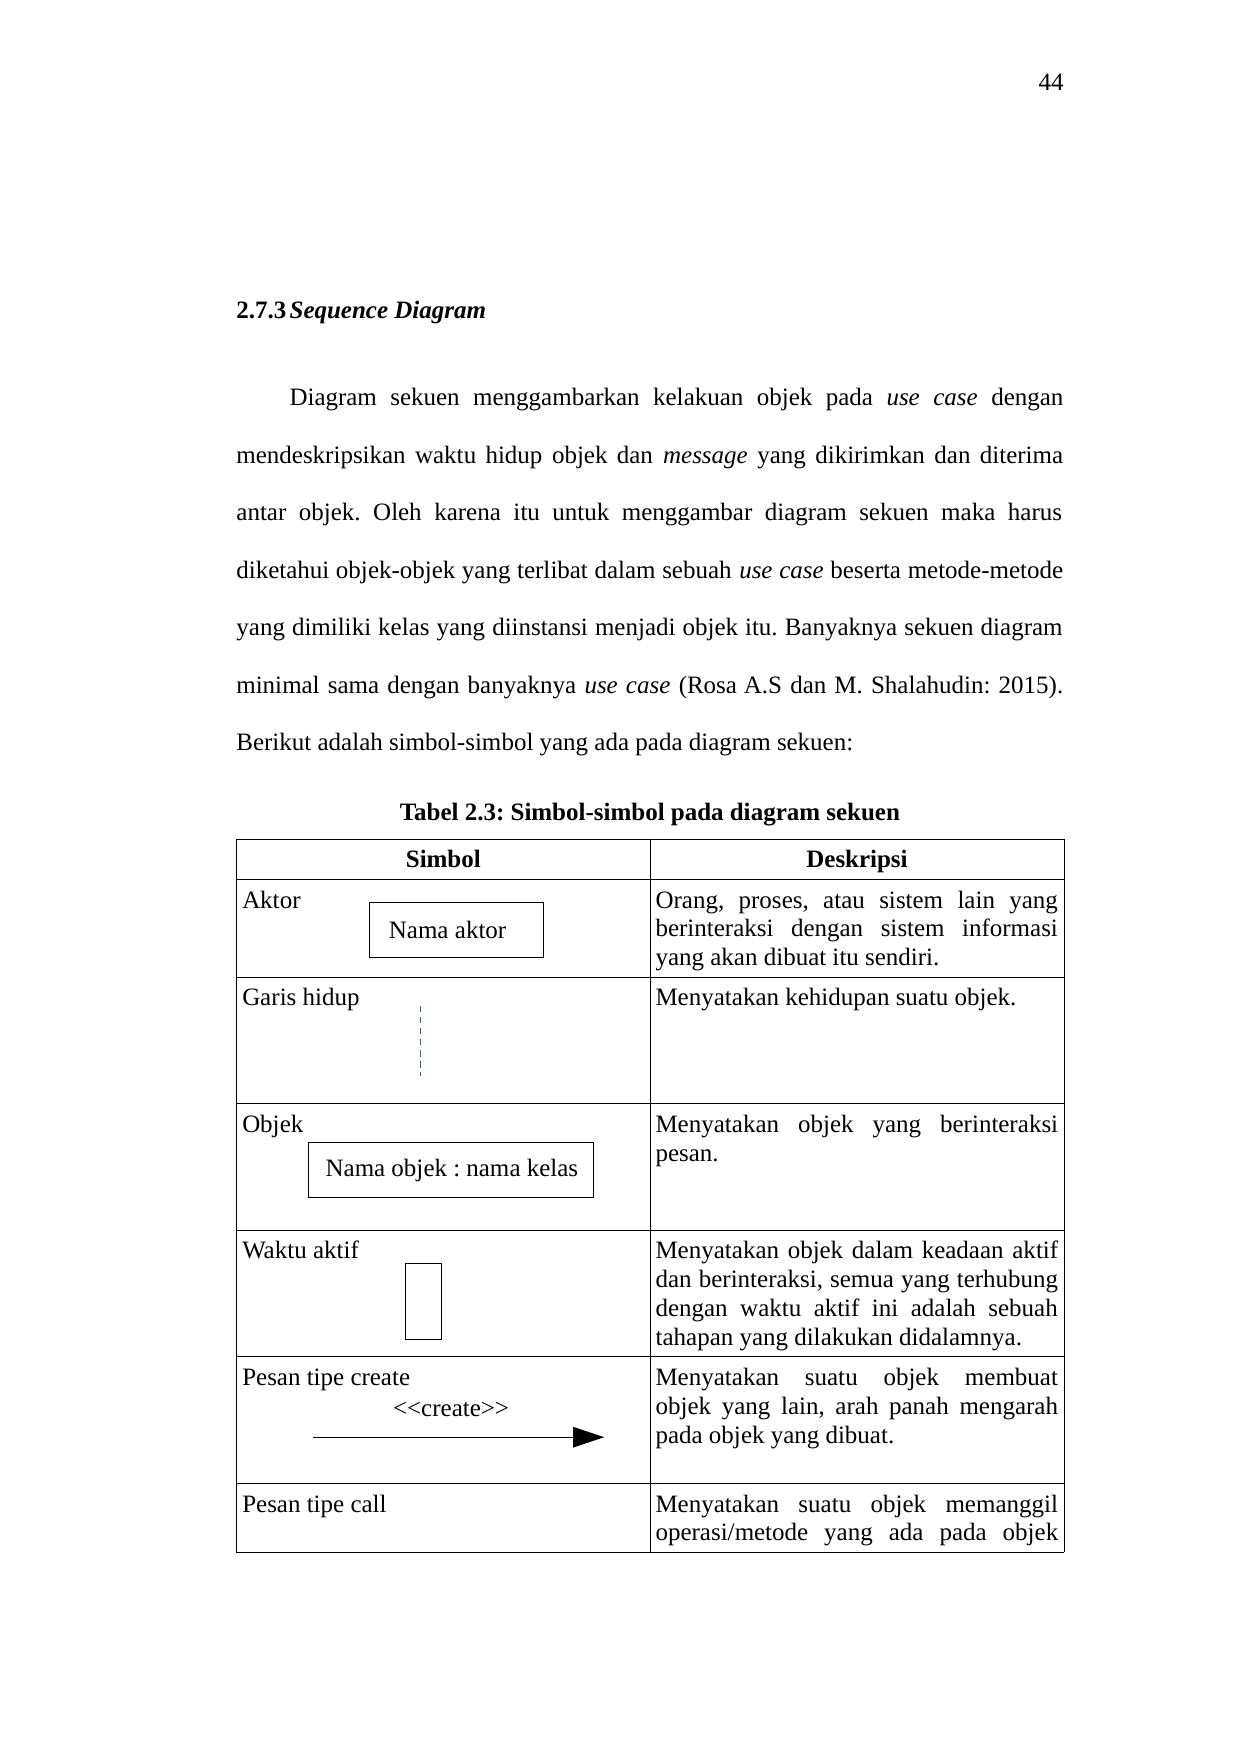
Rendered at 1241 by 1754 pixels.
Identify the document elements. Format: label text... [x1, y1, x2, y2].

subtitle 2.7.3 Sequence Diagram [236, 295, 1063, 324]
table_cell Menyatakan objek dalam keadaan aktif dan berinteraksi, semua yang terhubung dengan waktu aktif ini adalah sebuah tahapan yang dilakukan didalamnya. [651, 1231, 1064, 1356]
table_header Deskripsi [651, 840, 1064, 879]
table_cell Pesan tipe call [237, 1484, 650, 1552]
table_cell Aktor [237, 880, 650, 977]
table_cell Menyatakan suatu objek membuat objek yang lain, arah panah mengarah pada objek yang dibuat. [651, 1357, 1064, 1483]
table_cell Pesan tipe create [237, 1357, 650, 1483]
table_cell Menyatakan suatu objek memanggil operasi/metode yang ada pada objek [651, 1484, 1064, 1552]
table_cell Orang, proses, atau sistem lain yang berinteraksi dengan sistem informasi yang akan dibuat itu sendiri. [651, 880, 1064, 977]
table_header Simbol [237, 840, 650, 879]
text Diagram sekuen menggambarkan kelakuan objek pada use case dengan mendeskripsikan waktu hidup objek dan message yang dikirimkan dan diterima antar objek. Oleh karena itu untuk menggambar diagram sekuen maka harus diketahui objek-objek yang terlibat dalam sebuah use case beserta metode-metode yang dimiliki kelas yang diinstansi menjadi objek itu. Banyaknya sekuen diagram minimal sama dengan banyaknya use case (Rosa A.S dan M. Shalahudin: 2015). Berikut adalah simbol-simbol yang ada pada diagram sekuen: [236, 382, 1063, 756]
table_cell Objek [237, 1104, 650, 1230]
table_cell Menyatakan objek yang berinteraksi pesan. [651, 1104, 1064, 1230]
table_cell Menyatakan kehidupan suatu objek. [651, 978, 1064, 1103]
text Tabel 2.3: Simbol-simbol pada diagram sekuen [236, 797, 1063, 826]
table_cell Waktu aktif [237, 1231, 650, 1356]
table_cell Garis hidup [237, 978, 650, 1103]
